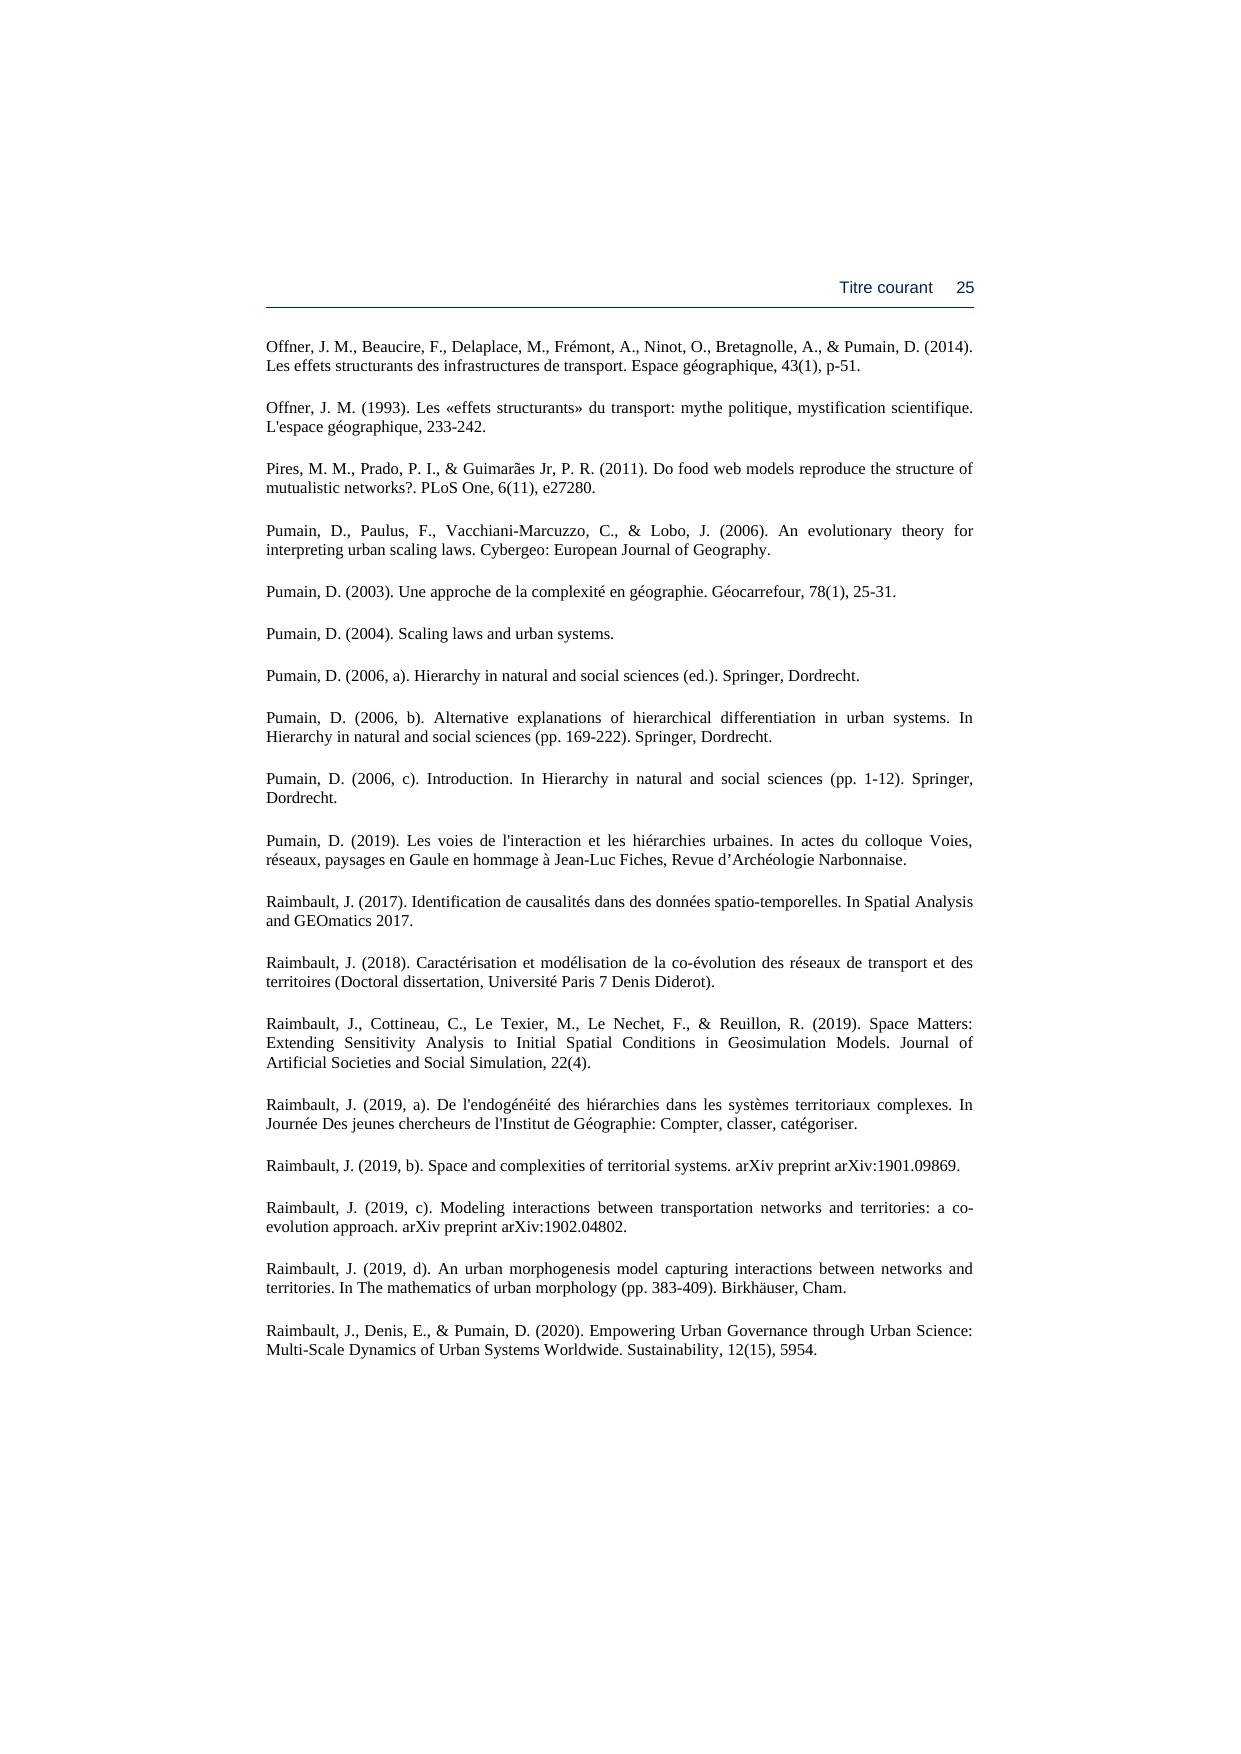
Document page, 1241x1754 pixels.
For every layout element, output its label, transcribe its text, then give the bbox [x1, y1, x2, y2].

text Raimbault, J. (2019, c). Modeling interactions between transportation networks and territories: a co-evolution approach. arXiv preprint arXiv:1902.04802. [266, 1198, 974, 1236]
text Pumain, D. (2004). Scaling laws and urban systems. [266, 624, 974, 643]
text Pumain, D. (2003). Une approche de la complexité en géographie. Géocarrefour, 78(1), 25-31. [266, 582, 974, 601]
text Raimbault, J. (2019, b). Space and complexities of territorial systems. arXiv preprint arXiv:1901.09869. [266, 1156, 974, 1175]
text Pires, M. M., Prado, P. I., & Guimarães Jr, P. R. (2011). Do food web models reproduce the structure of mutualistic networks?. PLoS One, 6(11), e27280. [266, 459, 974, 497]
text Pumain, D. (2019). Les voies de l'interaction et les hiérarchies urbaines. In actes du colloque Voies, réseaux, paysages en Gaule en hommage à Jean-Luc Fiches, Revue d’Archéologie Narbonnaise. [266, 830, 974, 869]
text Raimbault, J. (2017). Identification de causalités dans des données spatio-temporelles. In Spatial Analysis and GEOmatics 2017. [266, 892, 974, 930]
text Raimbault, J. (2019, a). De l'endogénéité des hiérarchies dans les systèmes territoriaux complexes. In Journée Des jeunes chercheurs de l'Institut de Géographie: Compter, classer, catégoriser. [266, 1094, 974, 1133]
text Pumain, D. (2006, c). Introduction. In Hierarchy in natural and social sciences (pp. 1-12). Springer, Dordrecht. [266, 769, 974, 807]
text Offner, J. M. (1993). Les «effets structurants» du transport: mythe politique, mystification scientifique. L'espace géographique, 233-242. [266, 398, 974, 436]
text Pumain, D. (2006, a). Hierarchy in natural and social sciences (ed.). Springer, Dordrecht. [266, 666, 974, 685]
text Pumain, D. (2006, b). Alternative explanations of hierarchical differentiation in urban systems. In Hierarchy in natural and social sciences (pp. 169-222). Springer, Dordrecht. [266, 708, 974, 746]
text Raimbault, J., Denis, E., & Pumain, D. (2020). Empowering Urban Governance through Urban Science: Multi-Scale Dynamics of Urban Systems Worldwide. Sustainability, 12(15), 5954. [266, 1320, 974, 1359]
text Raimbault, J. (2018). Caractérisation et modélisation de la co-évolution des réseaux de transport et des territoires (Doctoral dissertation, Université Paris 7 Denis Diderot). [266, 953, 974, 991]
text Offner, J. M., Beaucire, F., Delaplace, M., Frémont, A., Ninot, O., Bretagnolle, A., & Pumain, D. (2014). Les effets structurants des infrastructures de transport. Espace géographique, 43(1), p-51. [266, 337, 974, 375]
text Pumain, D., Paulus, F., Vacchiani-Marcuzzo, C., & Lobo, J. (2006). An evolutionary theory for interpreting urban scaling laws. Cybergeo: European Journal of Geography. [266, 520, 974, 559]
text Raimbault, J. (2019, d). An urban morphogenesis model capturing interactions between networks and territories. In The mathematics of urban morphology (pp. 383-409). Birkhäuser, Cham. [266, 1259, 974, 1297]
text Raimbault, J., Cottineau, C., Le Texier, M., Le Nechet, F., & Reuillon, R. (2019). Space Matters: Extending Sensitivity Analysis to Initial Spatial Conditions in Geosimulation Models. Journal of Artificial Societies and Social Simulation, 22(4). [266, 1014, 974, 1072]
